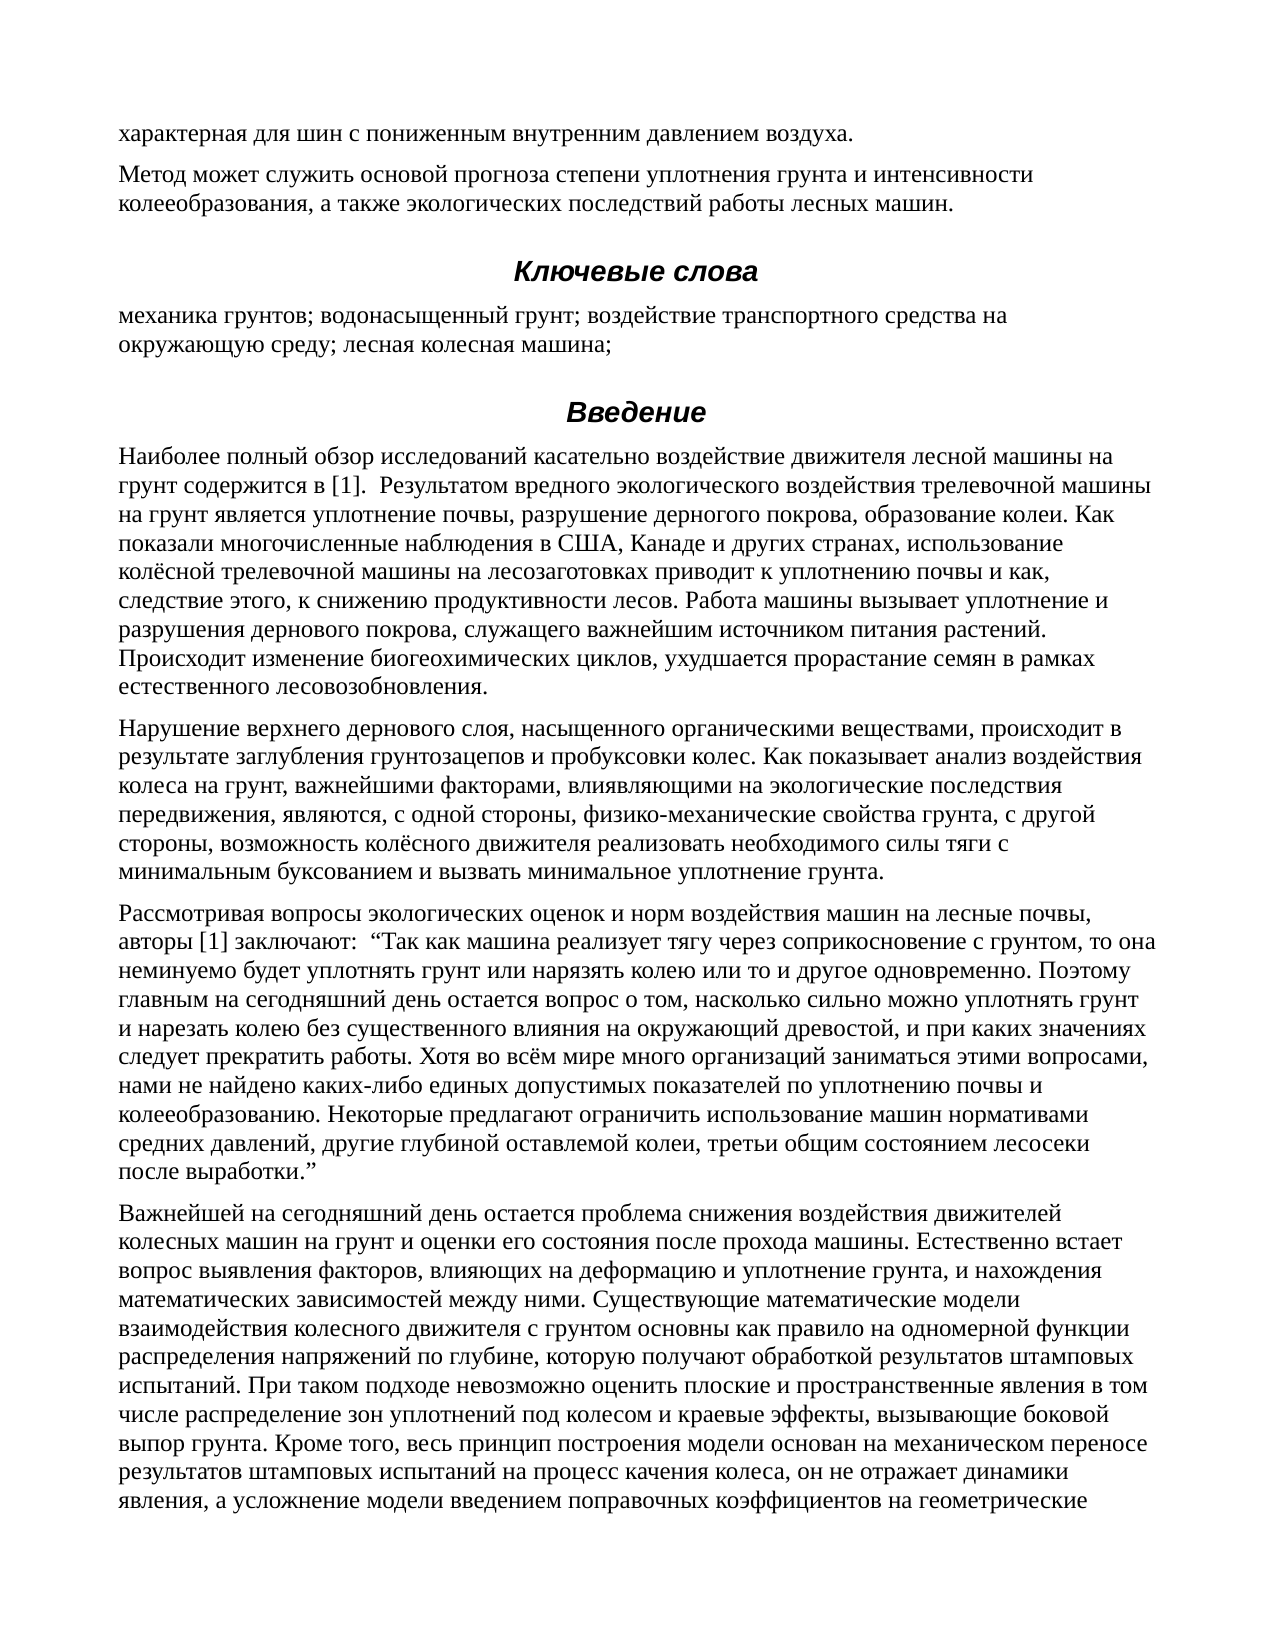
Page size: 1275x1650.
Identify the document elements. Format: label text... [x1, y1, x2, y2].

text Наиболее полный обзор исследований касательно воздействие движителя лесной машины на грунт содержится в [1]. Результатом вредного экологического воздействия трелевочной машины на грунт является уплотнение почвы, разрушение дерногого покрова, образование колеи. Как показали многочисленные наблюдения в США, Канаде и других странах, использование колёсной трелевочной машины на лесозаготовках приводит к уплотнению почвы и как, следствие этого, к снижению продуктивности лесов. Работа машины вызывает уплотнение и разрушения дернового покрова, служащего важнейшим источником питания растений. Происходит изменение биогеохимических циклов, ухудшается прорастание семян в рамках естественного лесовозобновления. [118, 441, 1157, 700]
text характерная для шин с пониженным внутренним давлением воздуха. [118, 118, 1157, 147]
text Метод может служить основой прогноза степени уплотнения грунта и интенсивности колееобразования, а также экологических последствий работы лесных машин. [118, 159, 1157, 217]
text Важнейшей на сегодняшний день остается проблема снижения воздействия движителей колесных машин на грунт и оценки его состояния после прохода машины. Естественно встает вопрос выявления факторов, влияющих на деформацию и уплотнение грунта, и нахождения математических зависимостей между ними. Существующие математические модели взаимодействия колесного движителя с грунтом основны как правило на одномерной функции распределения напряжений по глубине, которую получают обработкой результатов штамповых испытаний. При таком подходе невозможно оценить плоские и пространственные явления в том числе распределение зон уплотнений под колесом и краевые эффекты, вызывающие боковой выпор грунта. Кроме того, весь принцип построения модели основан на механическом переносе результатов штамповых испытаний на процесс качения колеса, он не отражает динамики явления, а усложнение модели введением поправочных коэффициентов на геометрические [118, 1198, 1157, 1514]
text механика грунтов; водонасыщенный грунт; воздействие транспортного средства на окружающую среду; лесная колесная машина; [118, 300, 1157, 358]
text Рассмотривая вопросы экологических оценок и норм воздействия машин на лесные почвы, авторы [1] заключают: “Так как машина реализует тягу через соприкосновение с грунтом, то она неминуемо будет уплотнять грунт или нарязять колею или то и другое одновременно. Поэтому главным на сегодняшний день остается вопрос о том, насколько сильно можно уплотнять грунт и нарезать колею без существенного влияния на окружающий древостой, и при каких значениях следует прекратить работы. Хотя во всём мире много организаций заниматься этими вопросами, нами не найдено каких-либо единых допустимых показателей по уплотнению почвы и колееобразованию. Некоторые предлагают ограничить использование машин нормативами средних давлений, другие глубиной оставлемой колеи, третьи общим состоянием лесосеки после выработки.” [118, 898, 1157, 1185]
subtitle Ключевые слова [118, 254, 1157, 288]
subtitle Введение [118, 395, 1157, 429]
text Нарушение верхнего дернового слоя, насыщенного органическими веществами, происходит в результате заглубления грунтозацепов и пробуксовки колес. Как показывает анализ воздействия колеса на грунт, важнейшими факторами, влиявляющими на экологические последствия передвижения, являются, с одной стороны, физико-механические свойства грунта, с другой стороны, возможность колёсного движителя реализовать необходимого силы тяги с минимальным буксованием и вызвать минимальное уплотнение грунта. [118, 713, 1157, 885]
